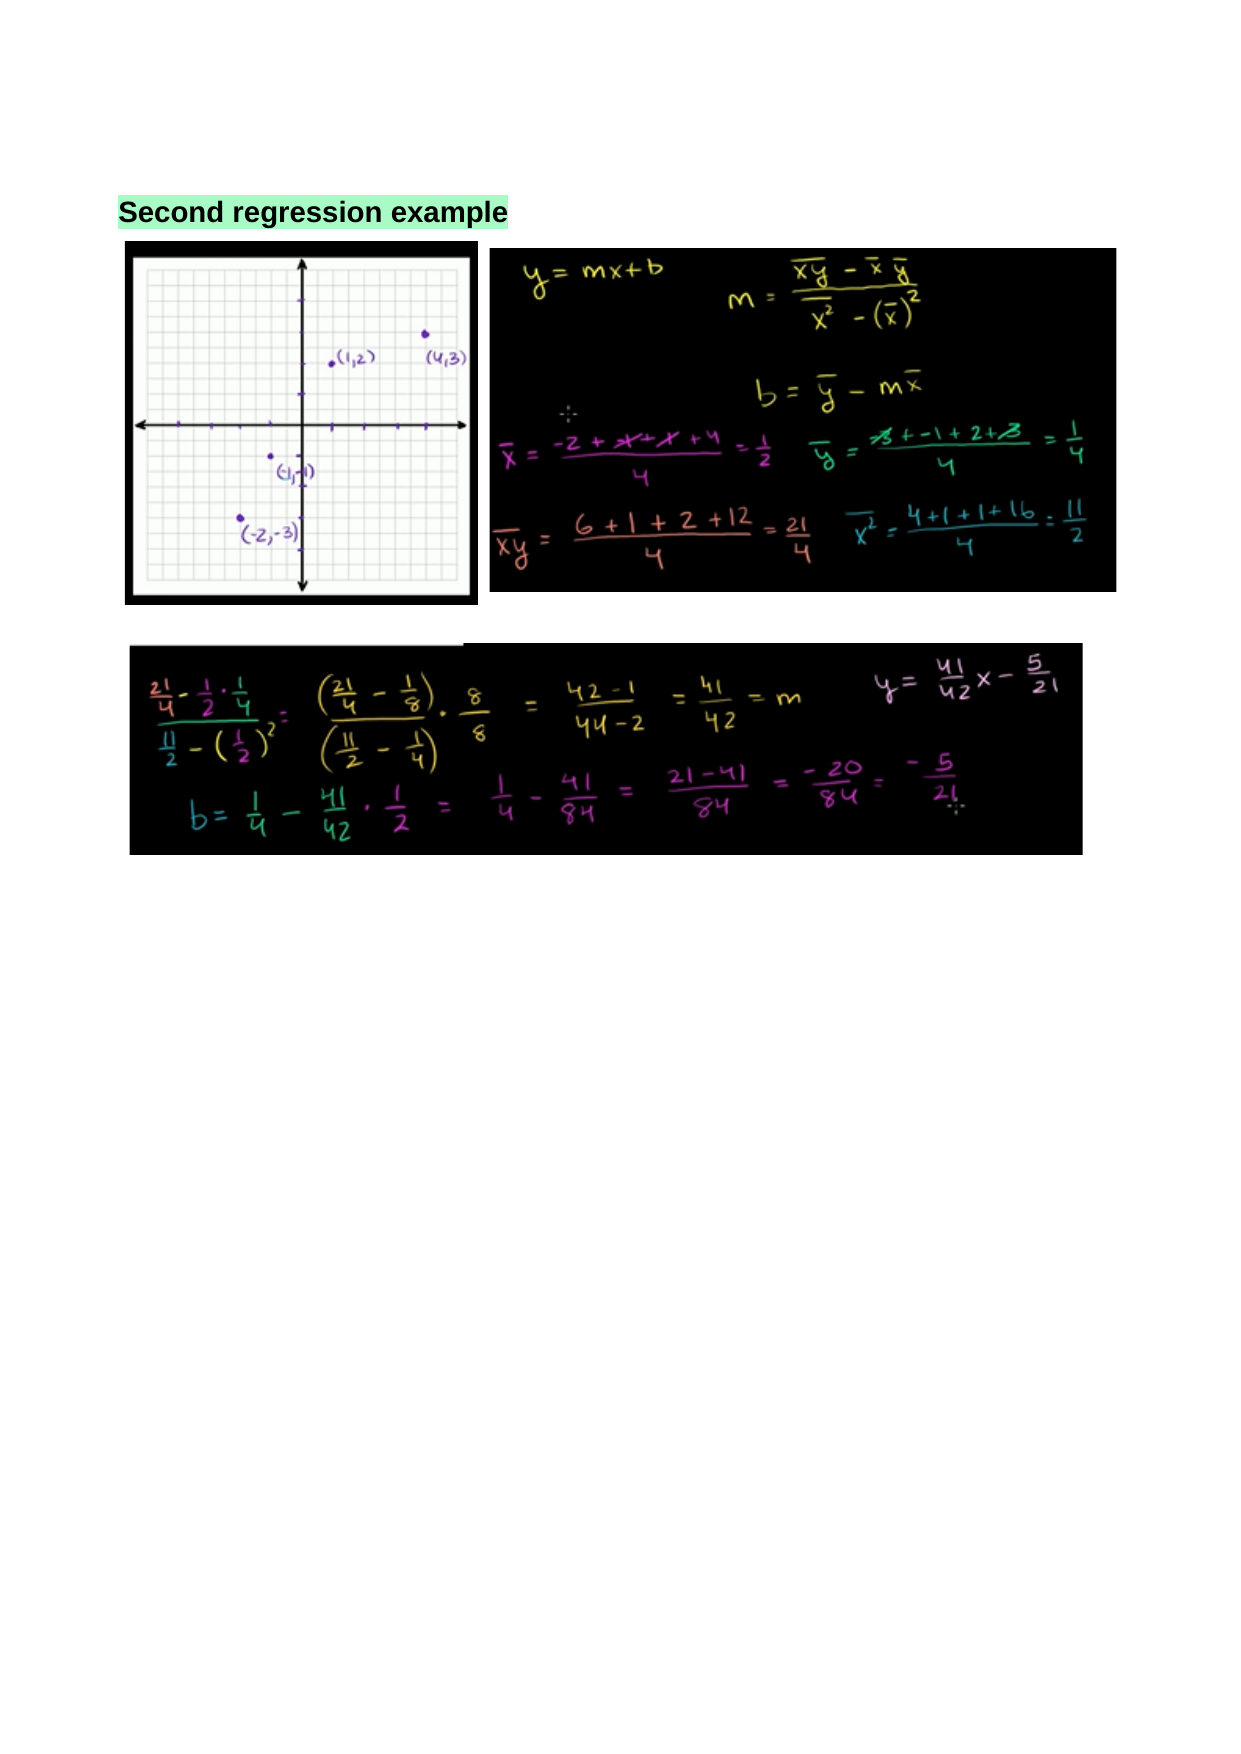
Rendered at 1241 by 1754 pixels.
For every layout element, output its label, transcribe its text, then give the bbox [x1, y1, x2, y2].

picture [489, 248, 1117, 592]
picture [129, 643, 1083, 855]
picture [124, 241, 478, 605]
subtitle Second regression example [508, 195, 1122, 229]
